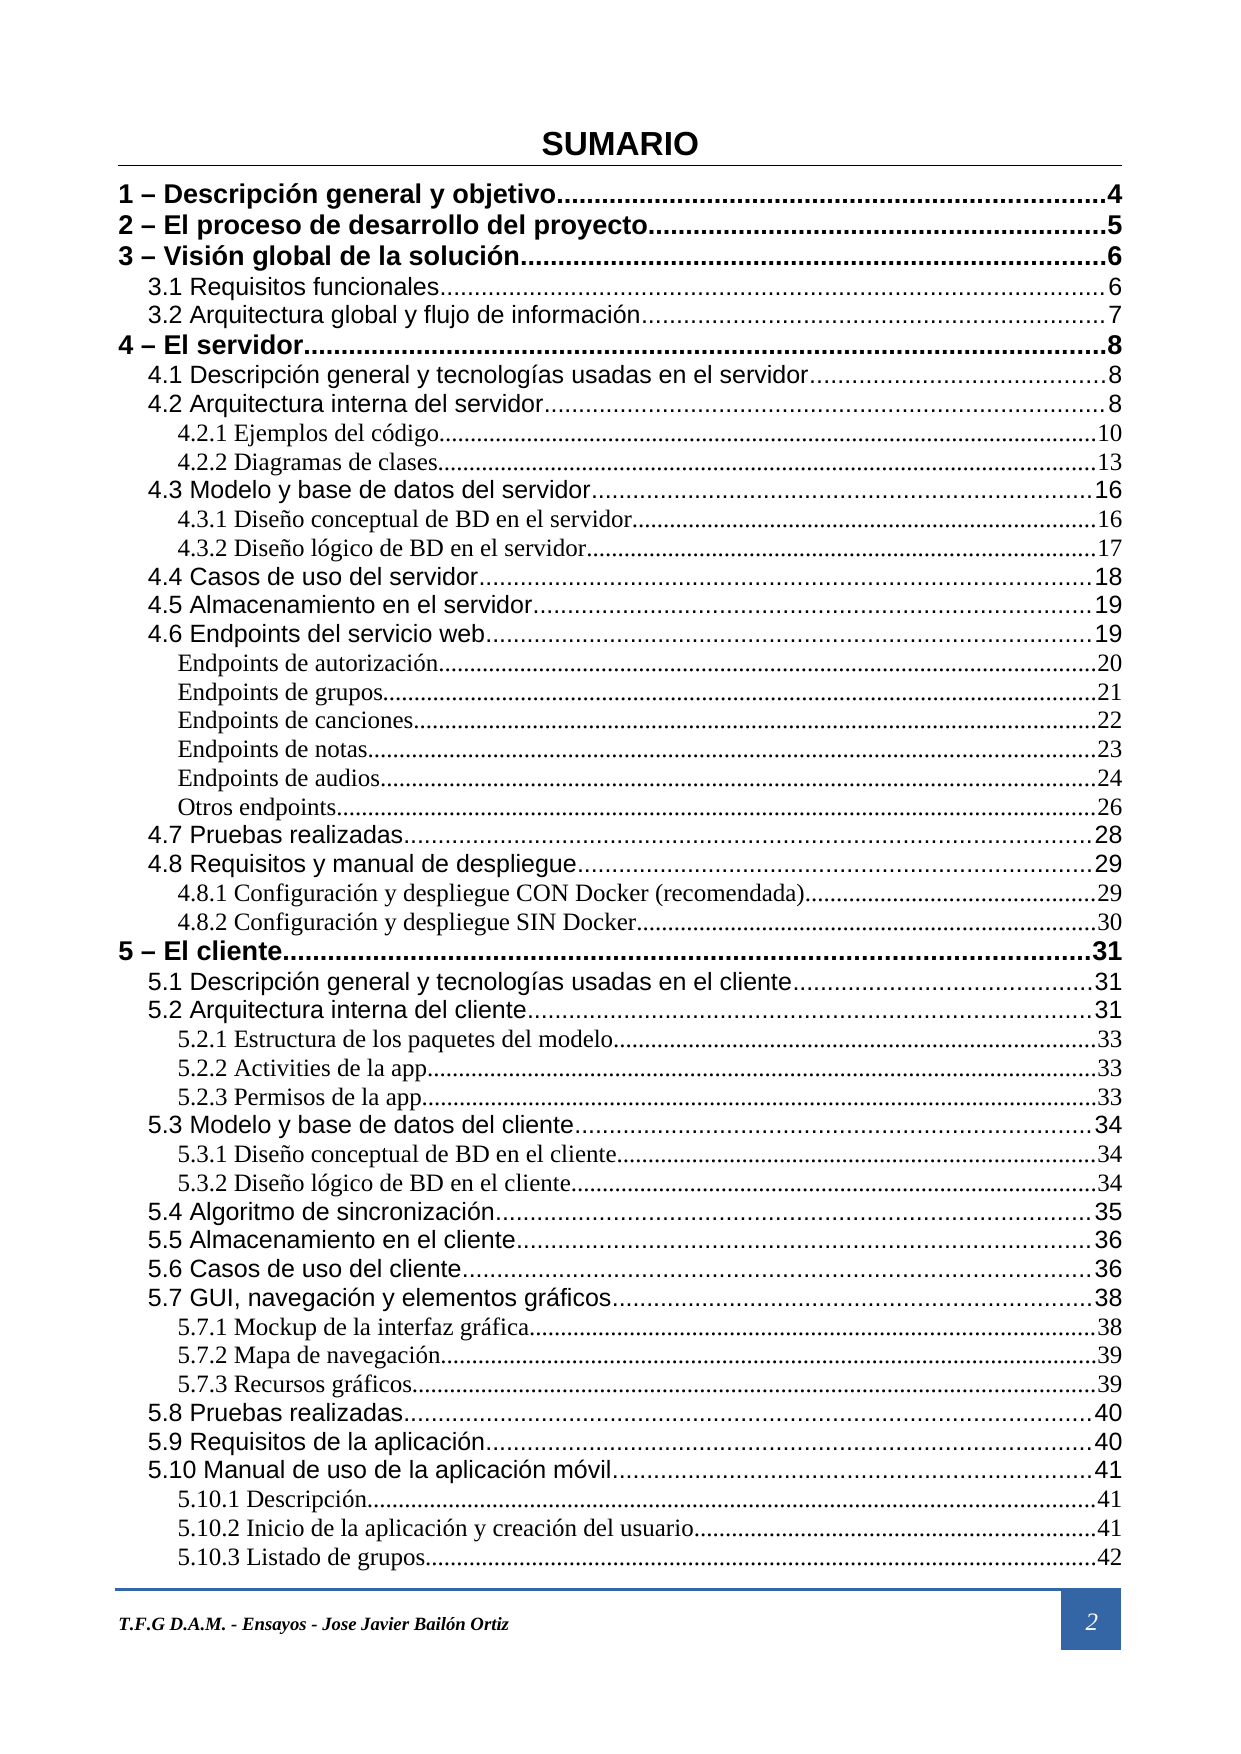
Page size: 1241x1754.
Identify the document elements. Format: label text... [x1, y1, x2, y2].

text 3 – Visión global de la solución 6 [118, 240, 1122, 272]
text 1 – Descripción general y objetivo 4 [118, 178, 1122, 209]
text 4.3.2 Diseño lógico de BD en el servidor 17 [177, 533, 1122, 562]
text 5.2.3 Permisos de la app 33 [177, 1082, 1122, 1110]
text Otros endpoints 26 [177, 792, 1122, 820]
text 5.2 Arquitectura interna del cliente 31 [148, 995, 1122, 1024]
text 4.3.1 Diseño conceptual de BD en el servidor 16 [177, 504, 1122, 533]
text 4.6 Endpoints del servicio web 19 [148, 619, 1122, 648]
text 4.7 Pruebas realizadas 28 [148, 820, 1122, 849]
text Endpoints de audios 24 [177, 763, 1122, 792]
text 4.1 Descripción general y tecnologías usadas en el servidor 8 [148, 360, 1122, 389]
text 4.8 Requisitos y manual de despliegue 29 [148, 849, 1122, 878]
subtitle Sumario [118, 121, 1122, 165]
text 5.4 Algoritmo de sincronización 35 [148, 1197, 1122, 1225]
text 5.3.1 Diseño conceptual de BD en el cliente 34 [177, 1139, 1122, 1168]
text 3.1 Requisitos funcionales 6 [148, 272, 1122, 300]
text 5.7.2 Mapa de navegación 39 [177, 1340, 1122, 1369]
text 5.3 Modelo y base de datos del cliente 34 [148, 1110, 1122, 1139]
text 5.2.1 Estructura de los paquetes del modelo 33 [177, 1024, 1122, 1053]
text 4.2.2 Diagramas de clases 13 [177, 447, 1122, 475]
text 5.7.3 Recursos gráficos 39 [177, 1369, 1122, 1398]
text 4.2.1 Ejemplos del código 10 [177, 418, 1122, 447]
text 4.8.1 Configuración y despliegue CON Docker (recomendada) 29 [177, 878, 1122, 907]
text 5.10.2 Inicio de la aplicación y creación del usuario 41 [177, 1513, 1122, 1542]
text 5.10.3 Listado de grupos 42 [177, 1542, 1122, 1570]
text Endpoints de autorización 20 [177, 648, 1122, 677]
text 4.5 Almacenamiento en el servidor 19 [148, 590, 1122, 619]
text Endpoints de notas 23 [177, 734, 1122, 763]
text 5.7.1 Mockup de la interfaz gráfica 38 [177, 1312, 1122, 1340]
text 4.2 Arquitectura interna del servidor 8 [148, 389, 1122, 418]
text 4.4 Casos de uso del servidor 18 [148, 562, 1122, 590]
text Endpoints de canciones 22 [177, 705, 1122, 734]
text 3.2 Arquitectura global y flujo de información 7 [148, 300, 1122, 329]
text 5.1 Descripción general y tecnologías usadas en el cliente 31 [148, 967, 1122, 995]
text 4 – El servidor 8 [118, 329, 1122, 360]
text 5.6 Casos de uso del cliente 36 [148, 1254, 1122, 1283]
text 2 – El proceso de desarrollo del proyecto 5 [118, 209, 1122, 240]
text 5.7 GUI, navegación y elementos gráficos 38 [148, 1283, 1122, 1312]
text 5.3.2 Diseño lógico de BD en el cliente 34 [177, 1168, 1122, 1197]
text 4.3 Modelo y base de datos del servidor 16 [148, 475, 1122, 504]
text 5.8 Pruebas realizadas 40 [148, 1398, 1122, 1427]
text 5 – El cliente 31 [118, 935, 1122, 967]
text 4.8.2 Configuración y despliegue SIN Docker 30 [177, 907, 1122, 935]
text 5.9 Requisitos de la aplicación 40 [148, 1427, 1122, 1455]
text 5.2.2 Activities de la app 33 [177, 1053, 1122, 1082]
text Endpoints de grupos 21 [177, 677, 1122, 705]
text 5.10.1 Descripción 41 [177, 1484, 1122, 1513]
text 5.10 Manual de uso de la aplicación móvil 41 [148, 1455, 1122, 1484]
text 5.5 Almacenamiento en el cliente 36 [148, 1225, 1122, 1254]
